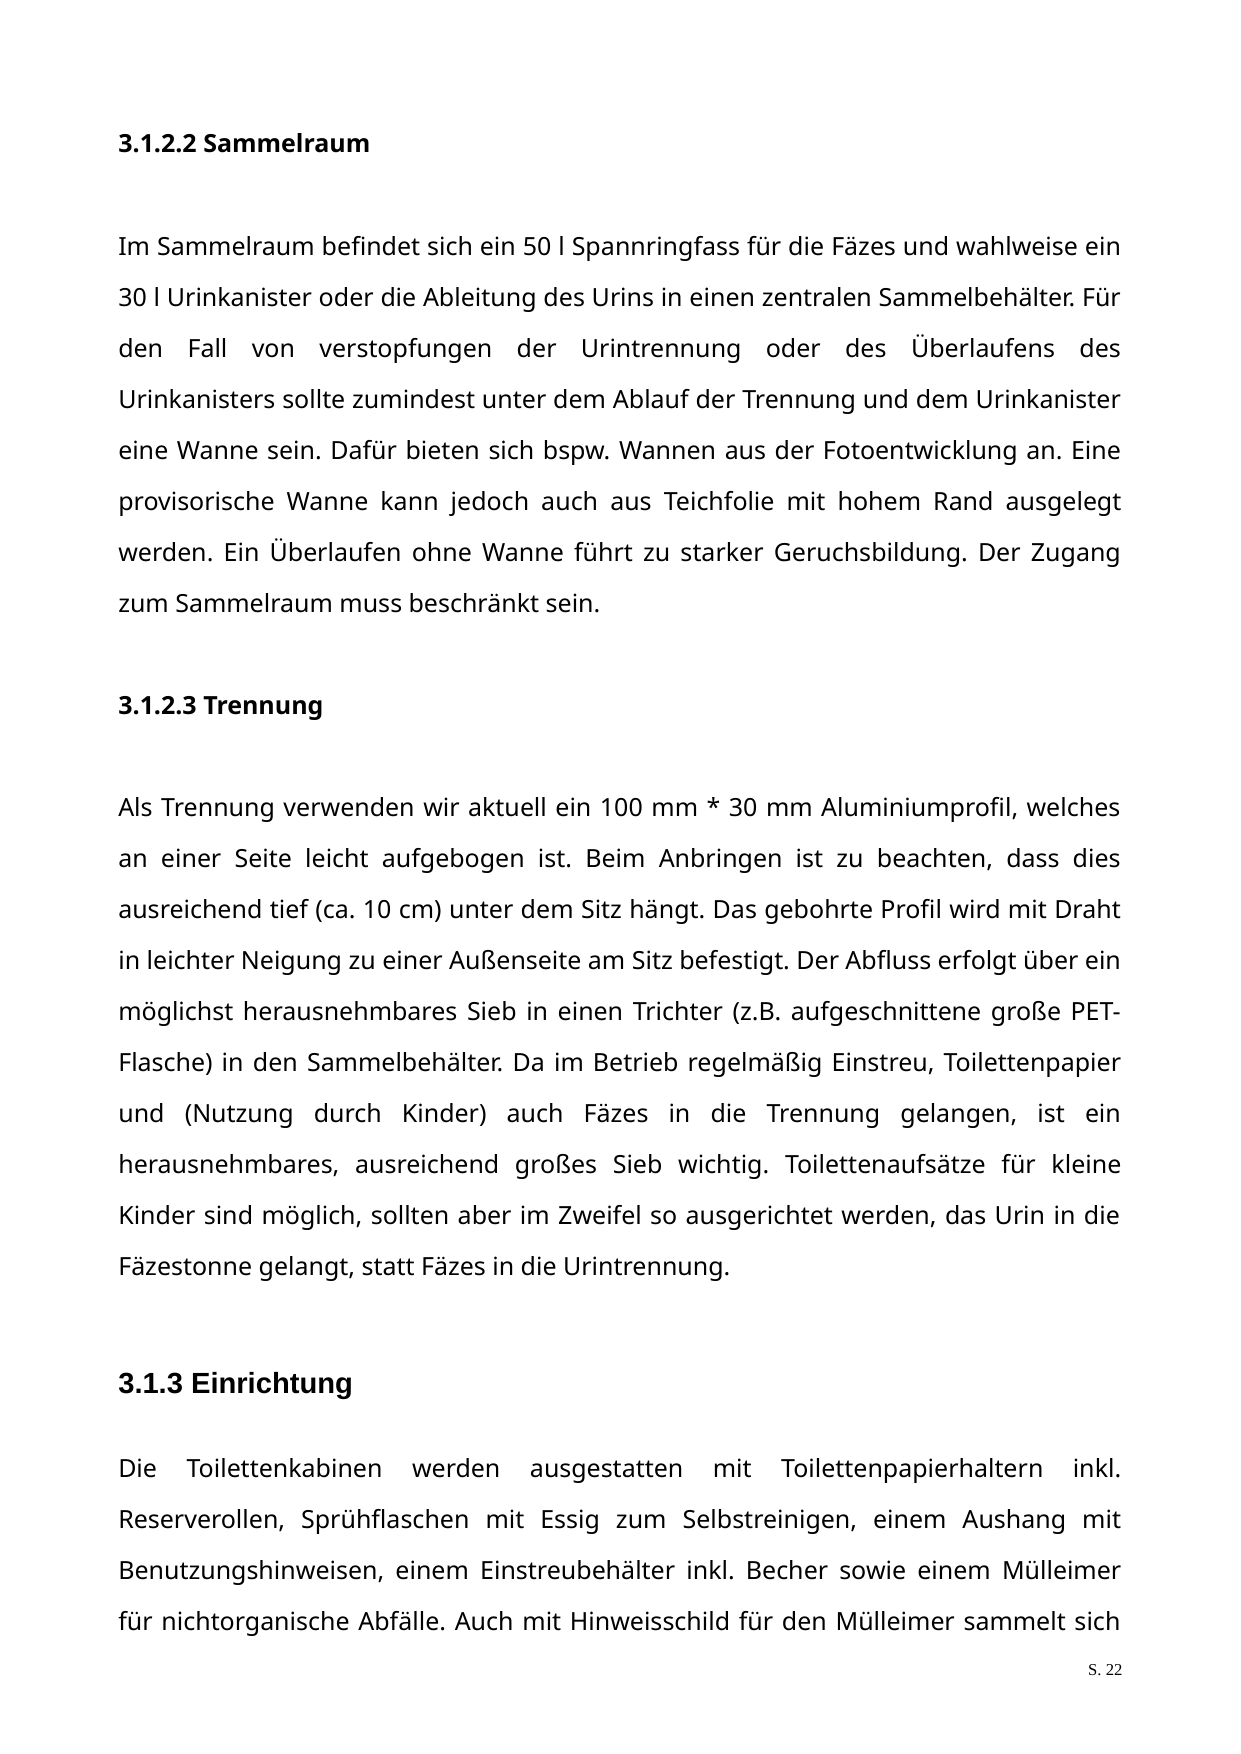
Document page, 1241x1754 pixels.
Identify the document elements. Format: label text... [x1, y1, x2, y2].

text Die Toilettenkabinen werden ausgestatten mit Toilettenpapierhaltern inkl. Reserverollen, Sprühflaschen mit Essig zum Selbstreinigen, einem Aushang mit Benutzungshinweisen, einem Einstreubehälter inkl. Becher sowie einem Mülleimer für nichtorganische Abfälle. Auch mit Hinweisschild für den Mülleimer sammelt sich [118, 1450, 1122, 1637]
text 3.1.2.2 Sammelraum [118, 126, 1122, 160]
text 3.1.2.3 Trennung [118, 687, 1122, 722]
text Als Trennung verwenden wir aktuell ein 100 mm * 30 mm Aluminiumprofil, welches an einer Seite leicht aufgebogen ist. Beim Anbringen ist zu beachten, dass dies ausreichend tief (ca. 10 cm) unter dem Sitz hängt. Das gebohrte Profil wird mit Draht in leichter Neigung zu einer Außenseite am Sitz befestigt. Der Abfluss erfolgt über ein möglichst herausnehmbares Sieb in einen Trichter (z.B. aufgeschnittene große PET-Flasche) in den Sammelbehälter. Da im Betrieb regelmäßig Einstreu, Toilettenpapier und (Nutzung durch Kinder) auch Fäzes in die Trennung gelangen, ist ein herausnehmbares, ausreichend großes Sieb wichtig. Toilettenaufsätze für kleine Kinder sind möglich, sollten aber im Zweifel so ausgerichtet werden, das Urin in die Fäzestonne gelangt, statt Fäzes in die Urintrennung. [118, 789, 1122, 1283]
subtitle 3.1.3 Einrichtung [118, 1366, 1122, 1399]
text Im Sammelraum befindet sich ein 50 l Spannringfass für die Fäzes und wahlweise ein 30 l Urinkanister oder die Ableitung des Urins in einen zentralen Sammelbehälter. Für den Fall von verstopfungen der Urintrennung oder des Überlaufens des Urinkanisters sollte zumindest unter dem Ablauf der Trennung und dem Urinkanister eine Wanne sein. Dafür bieten sich bspw. Wannen aus der Fotoentwicklung an. Eine provisorische Wanne kann jedoch auch aus Teichfolie mit hohem Rand ausgelegt werden. Ein Überlaufen ohne Wanne führt zu starker Geruchsbildung. Der Zugang zum Sammelraum muss beschränkt sein. [118, 228, 1122, 619]
